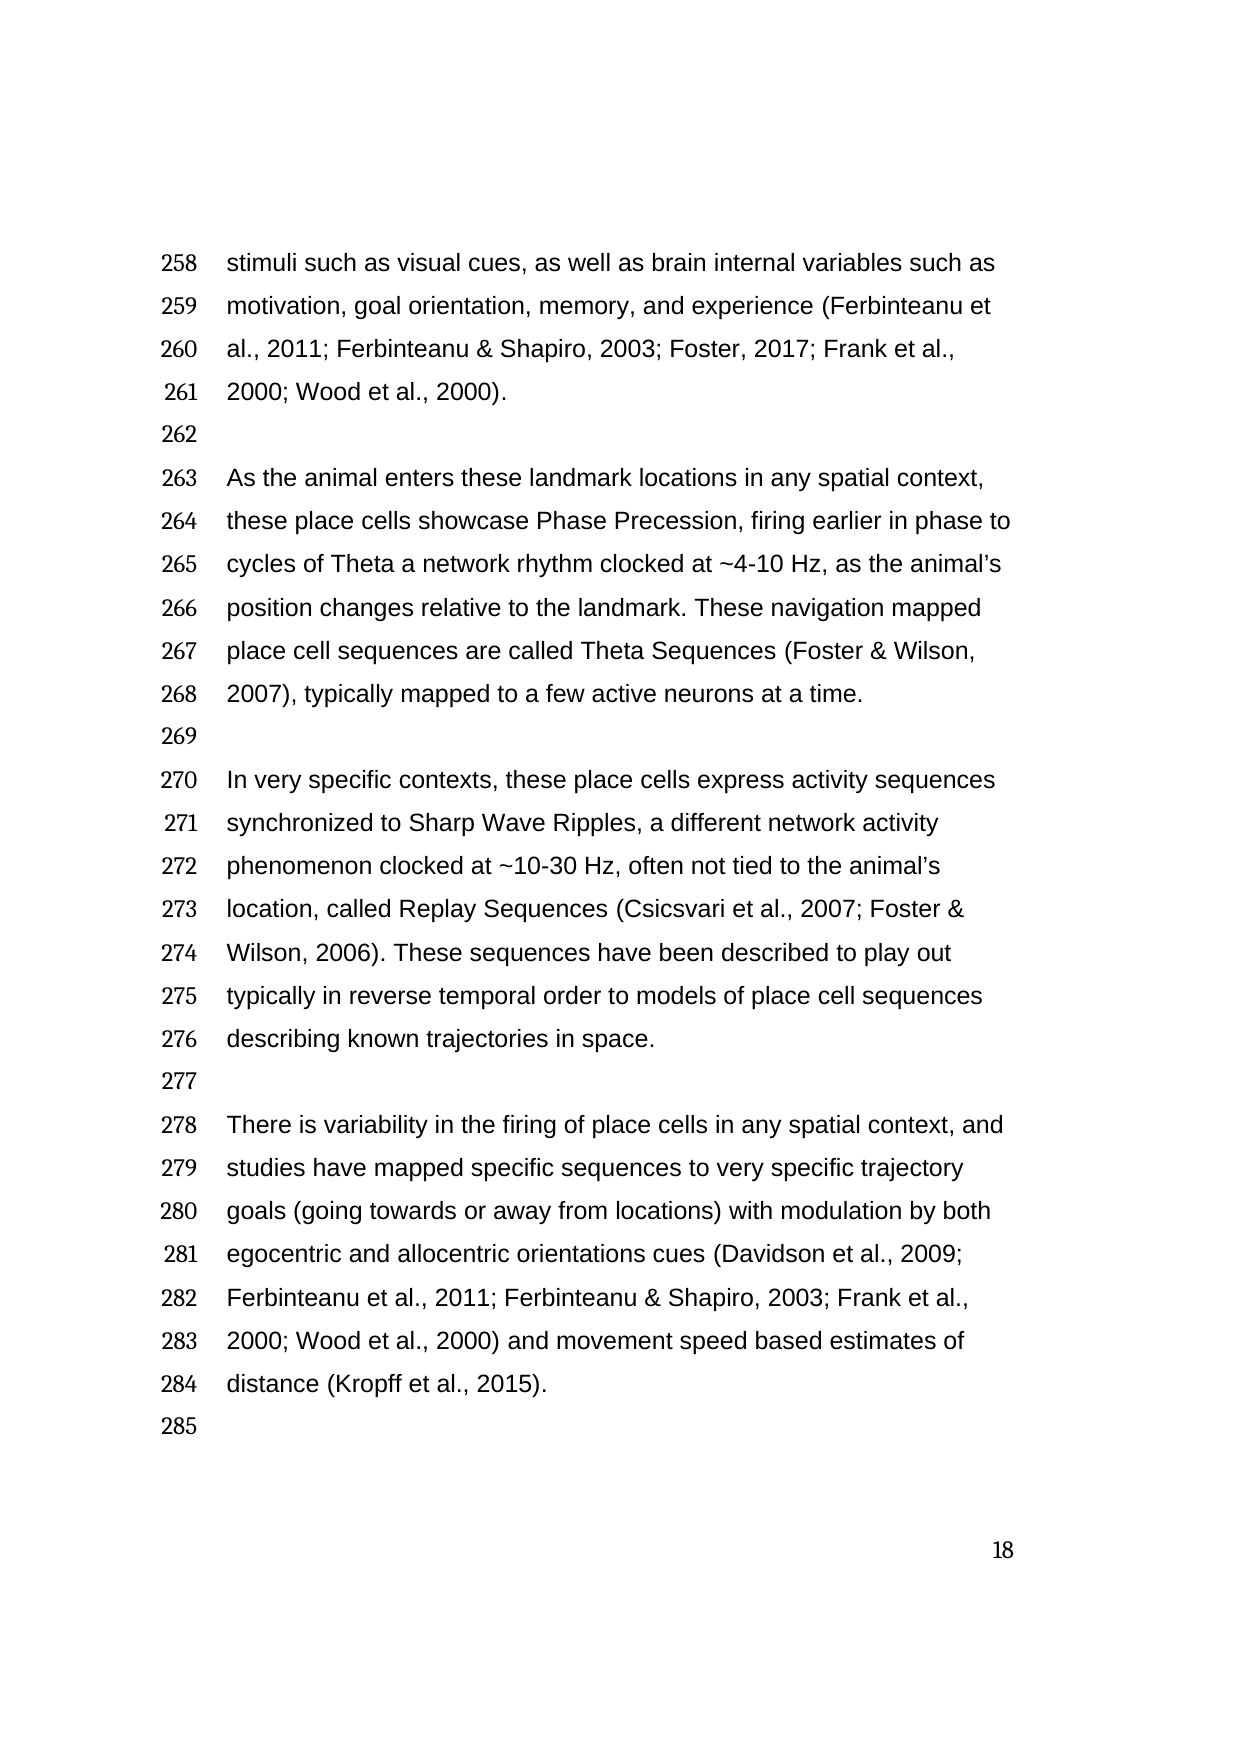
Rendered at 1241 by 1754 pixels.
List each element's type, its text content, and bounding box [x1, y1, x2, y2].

text stimuli such as visual cues, as well as brain internal variables such as motivation, goal orientation, memory, and experience (Ferbinteanu et al., 2011; Ferbinteanu & Shapiro, 2003; Foster, 2017; Frank et al., 2000; Wood et al., 2000)⁠. [226, 248, 1014, 406]
text As the animal enters these landmark locations in any spatial context, these place cells showcase Phase Precession, firing earlier in phase to cycles of Theta a network rhythm clocked at ~4-10 Hz, as the animal’s position changes relative to the landmark. These navigation mapped place cell sequences are called Theta Sequences (Foster & Wilson, 2007)⁠, typically mapped to a few active neurons at a time. [226, 463, 1014, 708]
text In very specific contexts, these place cells express activity sequences synchronized to Sharp Wave Ripples, a different network activity phenomenon clocked at ~10-30 Hz, often not tied to the animal’s location, called Replay Sequences (Csicsvari et al., 2007; Foster & Wilson, 2006)⁠. These sequences have been described to play out typically in reverse temporal order to models of place cell sequences describing known trajectories in space. [226, 765, 1014, 1053]
text There is variability in the firing of place cells in any spatial context, and studies have mapped specific sequences to very specific trajectory goals (going towards or away from locations) with modulation by both egocentric and allocentric orientations cues (Davidson et al., 2009; Ferbinteanu et al., 2011; Ferbinteanu & Shapiro, 2003; Frank et al., 2000; Wood et al., 2000)⁠ and movement speed based estimates of distance (Kropff et al., 2015)⁠. [226, 1110, 1014, 1398]
